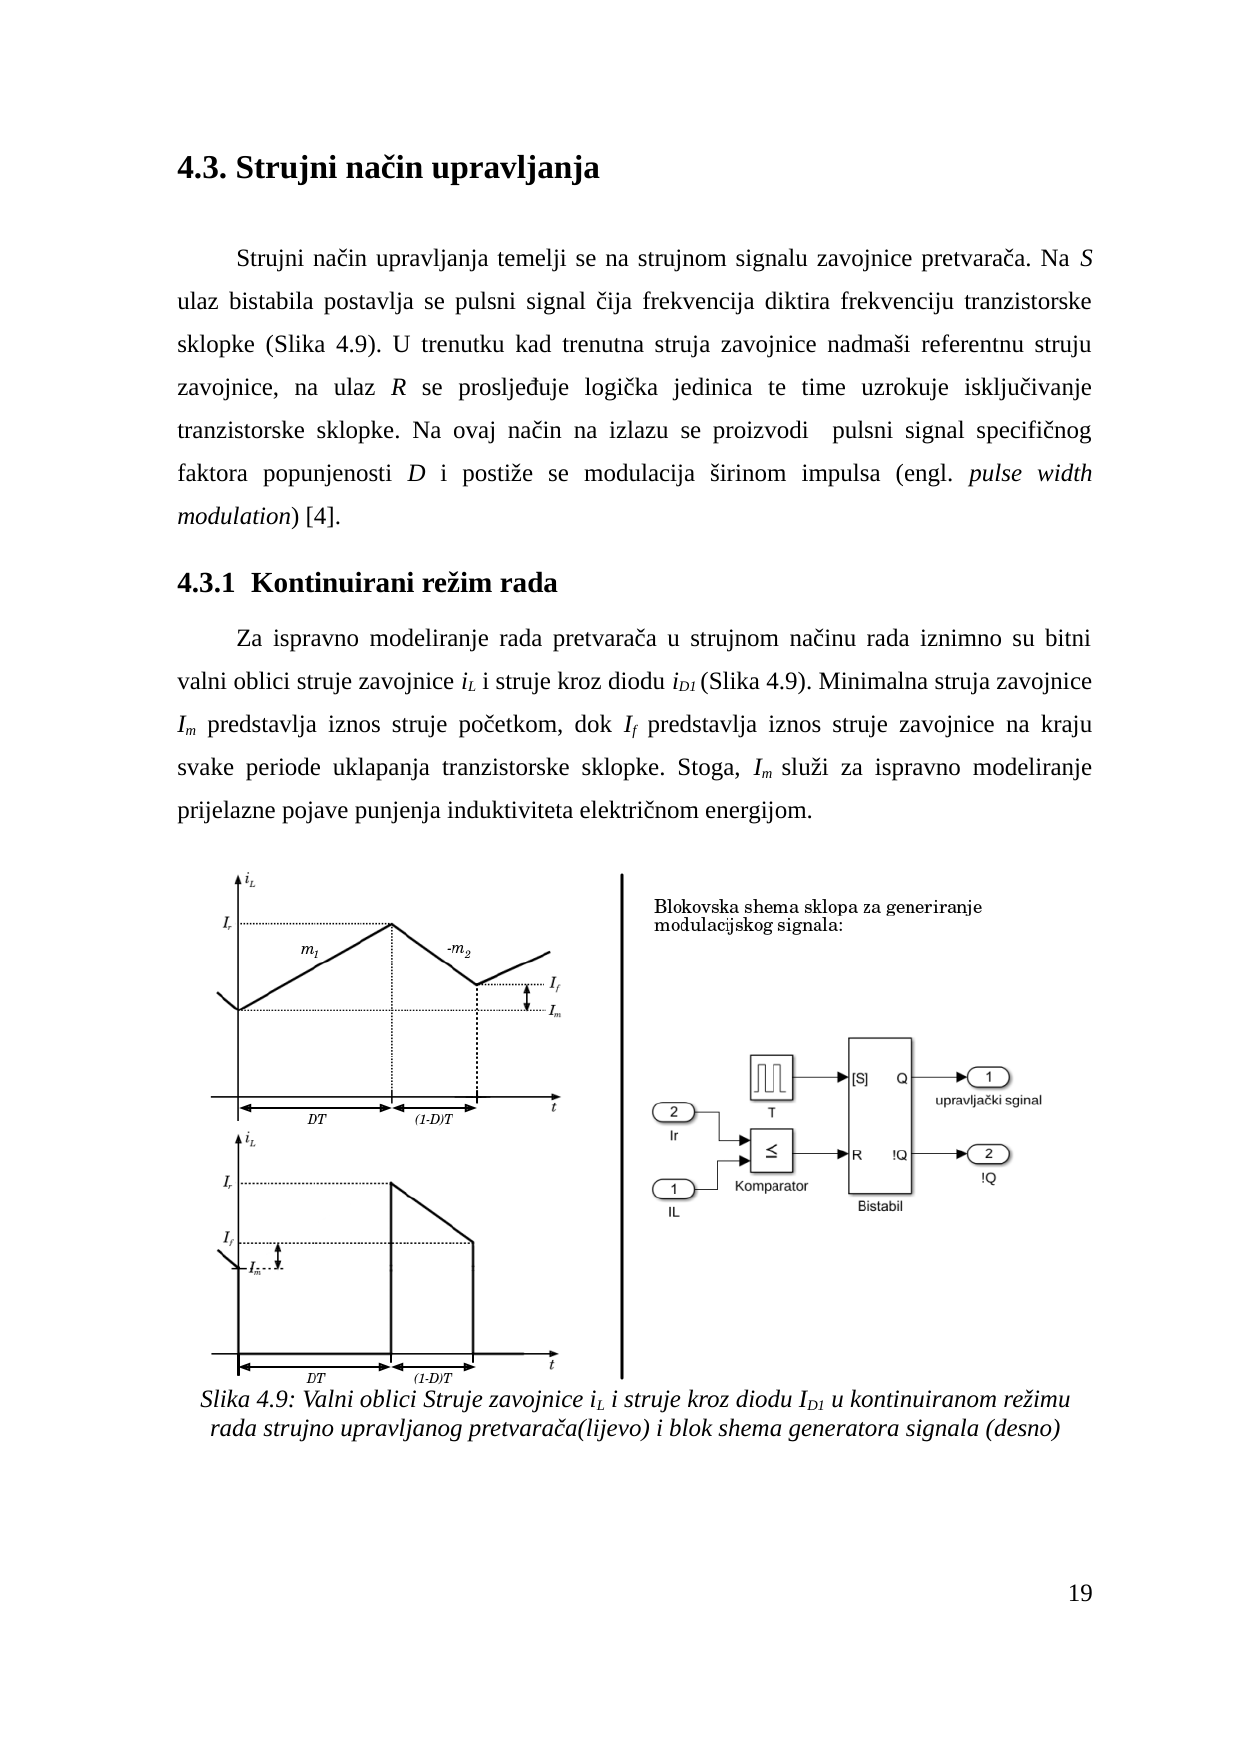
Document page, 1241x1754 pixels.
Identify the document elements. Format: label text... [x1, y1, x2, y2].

subtitle Kontinuirani režim rada [177, 565, 1093, 599]
text Slika 4.9: Valni oblici Struje zavojnice iL i struje kroz diodu ID1 u kontinuiranom režimu rada strujno upravljanog pretvarača(lijevo) i blok shema generatora signala (desno) [177, 1385, 1093, 1442]
subtitle Strujni način upravljanja [177, 148, 1093, 186]
text Za ispravno modeliranje rada pretvarača u strujnom načinu rada iznimno su bitni valni oblici struje zavojnice iL i struje kroz diodu iD1 (Slika 4.9). Minimalna struja zavojnice Im predstavlja iznos struje početkom, dok If predstavlja iznos struje zavojnice na kraju svake periode uklapanja tranzistorske sklopke. Stoga, Im služi za ispravno modeliranje prijelazne pojave punjenja induktiviteta električnom energijom. [177, 623, 1093, 824]
picture [177, 869, 1094, 1385]
text Strujni način upravljanja temelji se na strujnom signalu zavojnice pretvarača. Na S ulaz bistabila postavlja se pulsni signal čija frekvencija diktira frekvenciju tranzistorske sklopke (Slika 4.9). U trenutku kad trenutna struja zavojnice nadmaši referentnu struju zavojnice, na ulaz R se prosljeđuje logička jedinica te time uzrokuje isključivanje tranzistorske sklopke. Na ovaj način na izlazu se proizvodi pulsni signal specifičnog faktora popunjenosti D i postiže se modulacija širinom impulsa (engl. pulse width modulation) [4]. [177, 243, 1093, 530]
